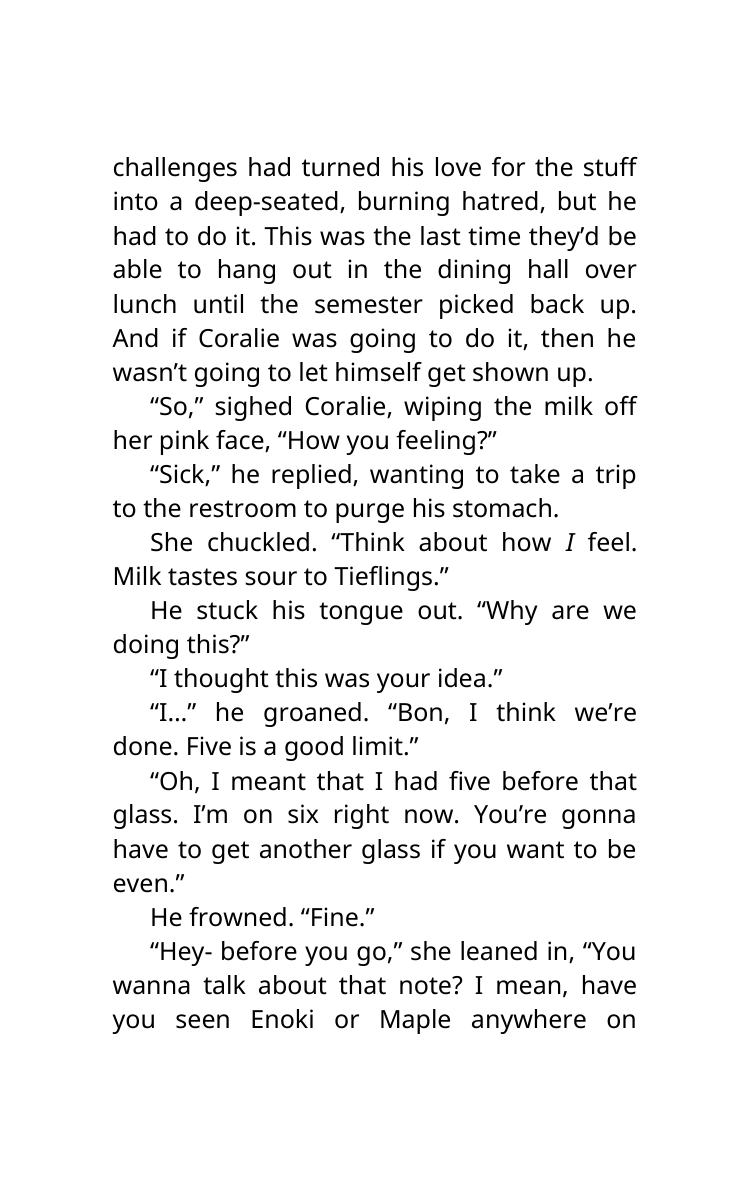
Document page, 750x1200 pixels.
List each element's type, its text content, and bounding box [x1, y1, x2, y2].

text “Hey- before you go,” she leaned in, “You wanna talk about that note? I mean, have you seen Enoki or Maple anywhere on [112, 933, 637, 1036]
text He stuck his tongue out. “Why are we doing this?” [112, 593, 637, 661]
text “Oh, I meant that I had five before that glass. I’m on six right now. You’re gonna have to get another glass if you want to be even.” [112, 763, 637, 899]
text “I thought this was your idea.” [112, 661, 637, 695]
text She chuckled. “Think about how I feel. Milk tastes sour to Tieflings.” [112, 525, 637, 593]
text “I…” he groaned. “Bon, I think we’re done. Five is a good limit.” [112, 695, 637, 763]
text “So,” sighed Coralie, wiping the milk off her pink face, “How you feeling?” [112, 388, 637, 457]
text “Sick,” he replied, wanting to take a trip to the restroom to purge his stomach. [112, 457, 637, 525]
text He frowned. “Fine.” [112, 899, 637, 933]
text challenges had turned his love for the stuff into a deep-seated, burning hatred, but he had to do it. This was the last time they’d be able to hang out in the dining hall over lunch until the semester picked back up. And if Coralie was going to do it, then he wasn’t going to let himself get shown up. [112, 150, 637, 388]
